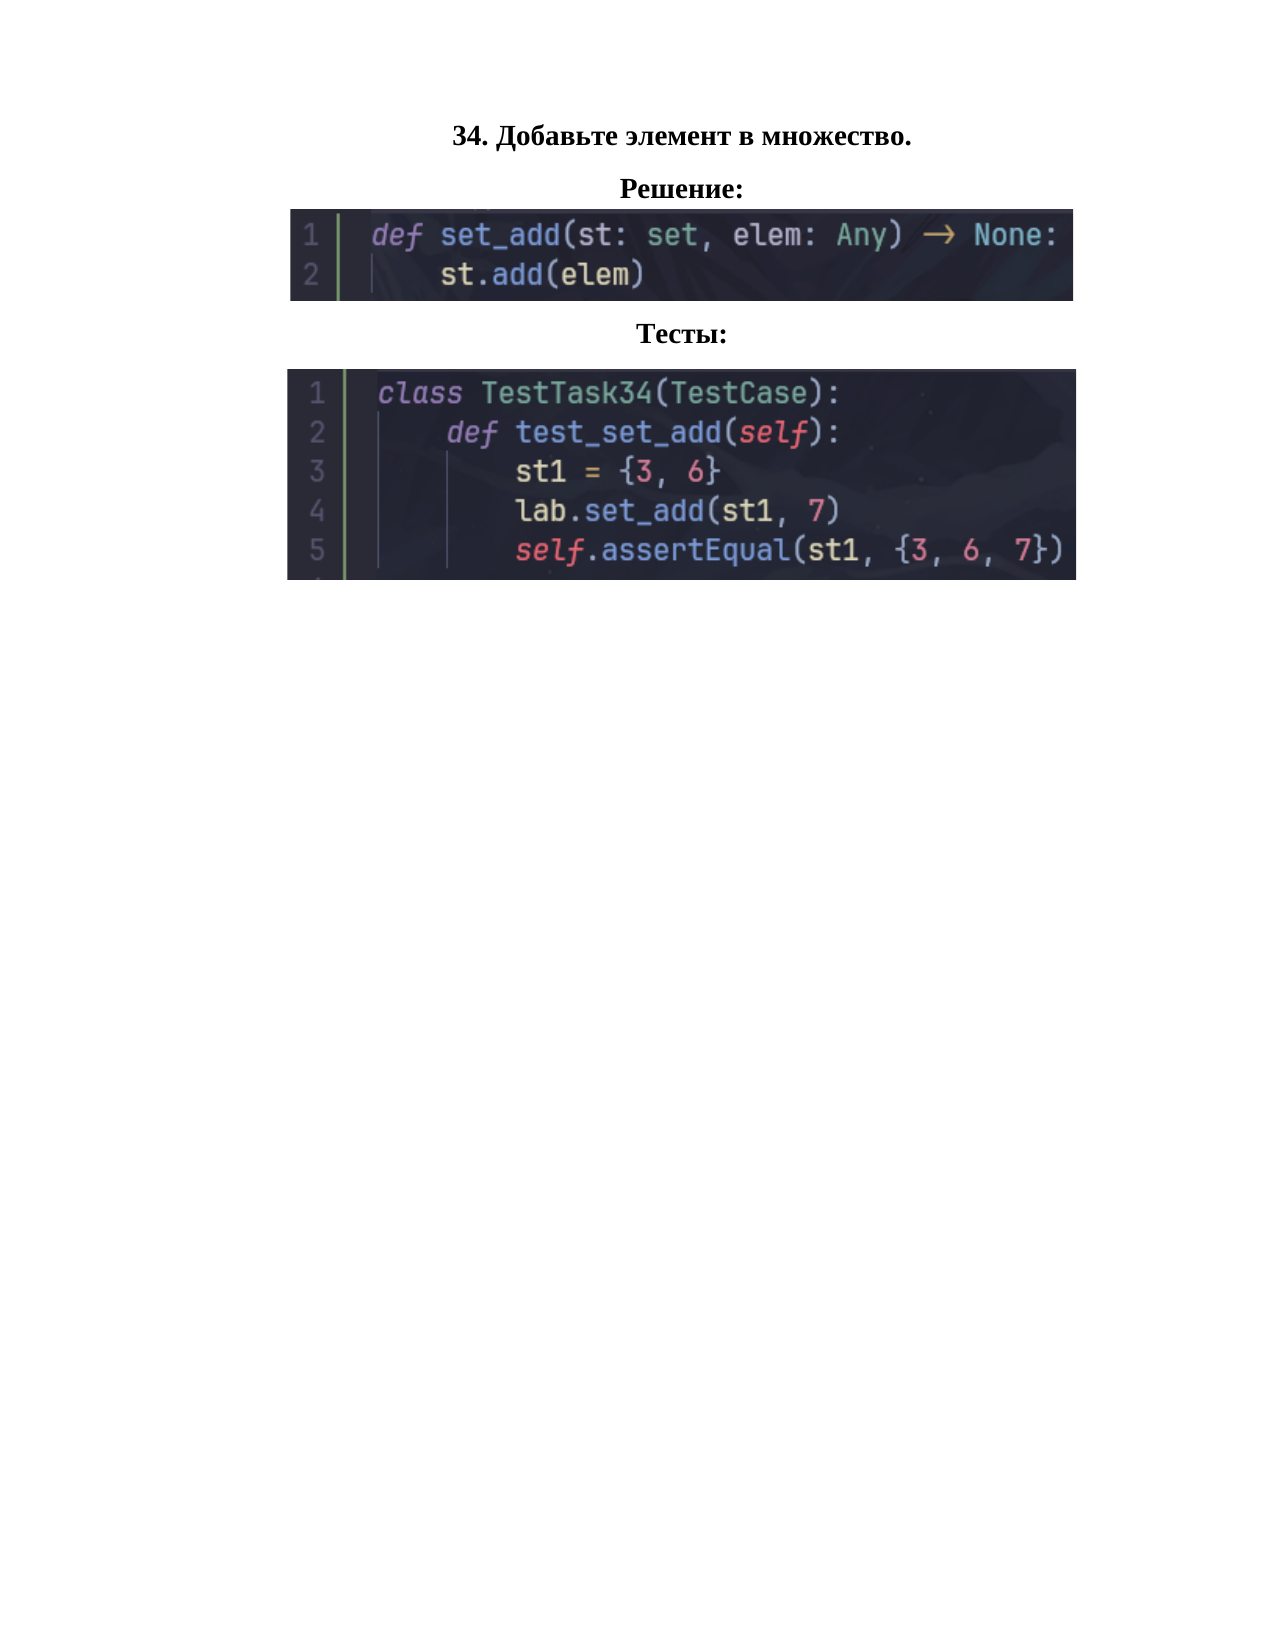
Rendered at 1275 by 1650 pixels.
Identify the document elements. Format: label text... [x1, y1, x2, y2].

picture [290, 209, 1074, 301]
text Решение: [177, 171, 1186, 205]
picture [287, 369, 1077, 580]
text 34. Добавьте элемент в множество. [177, 118, 1186, 152]
text Тесты: [177, 316, 1186, 349]
